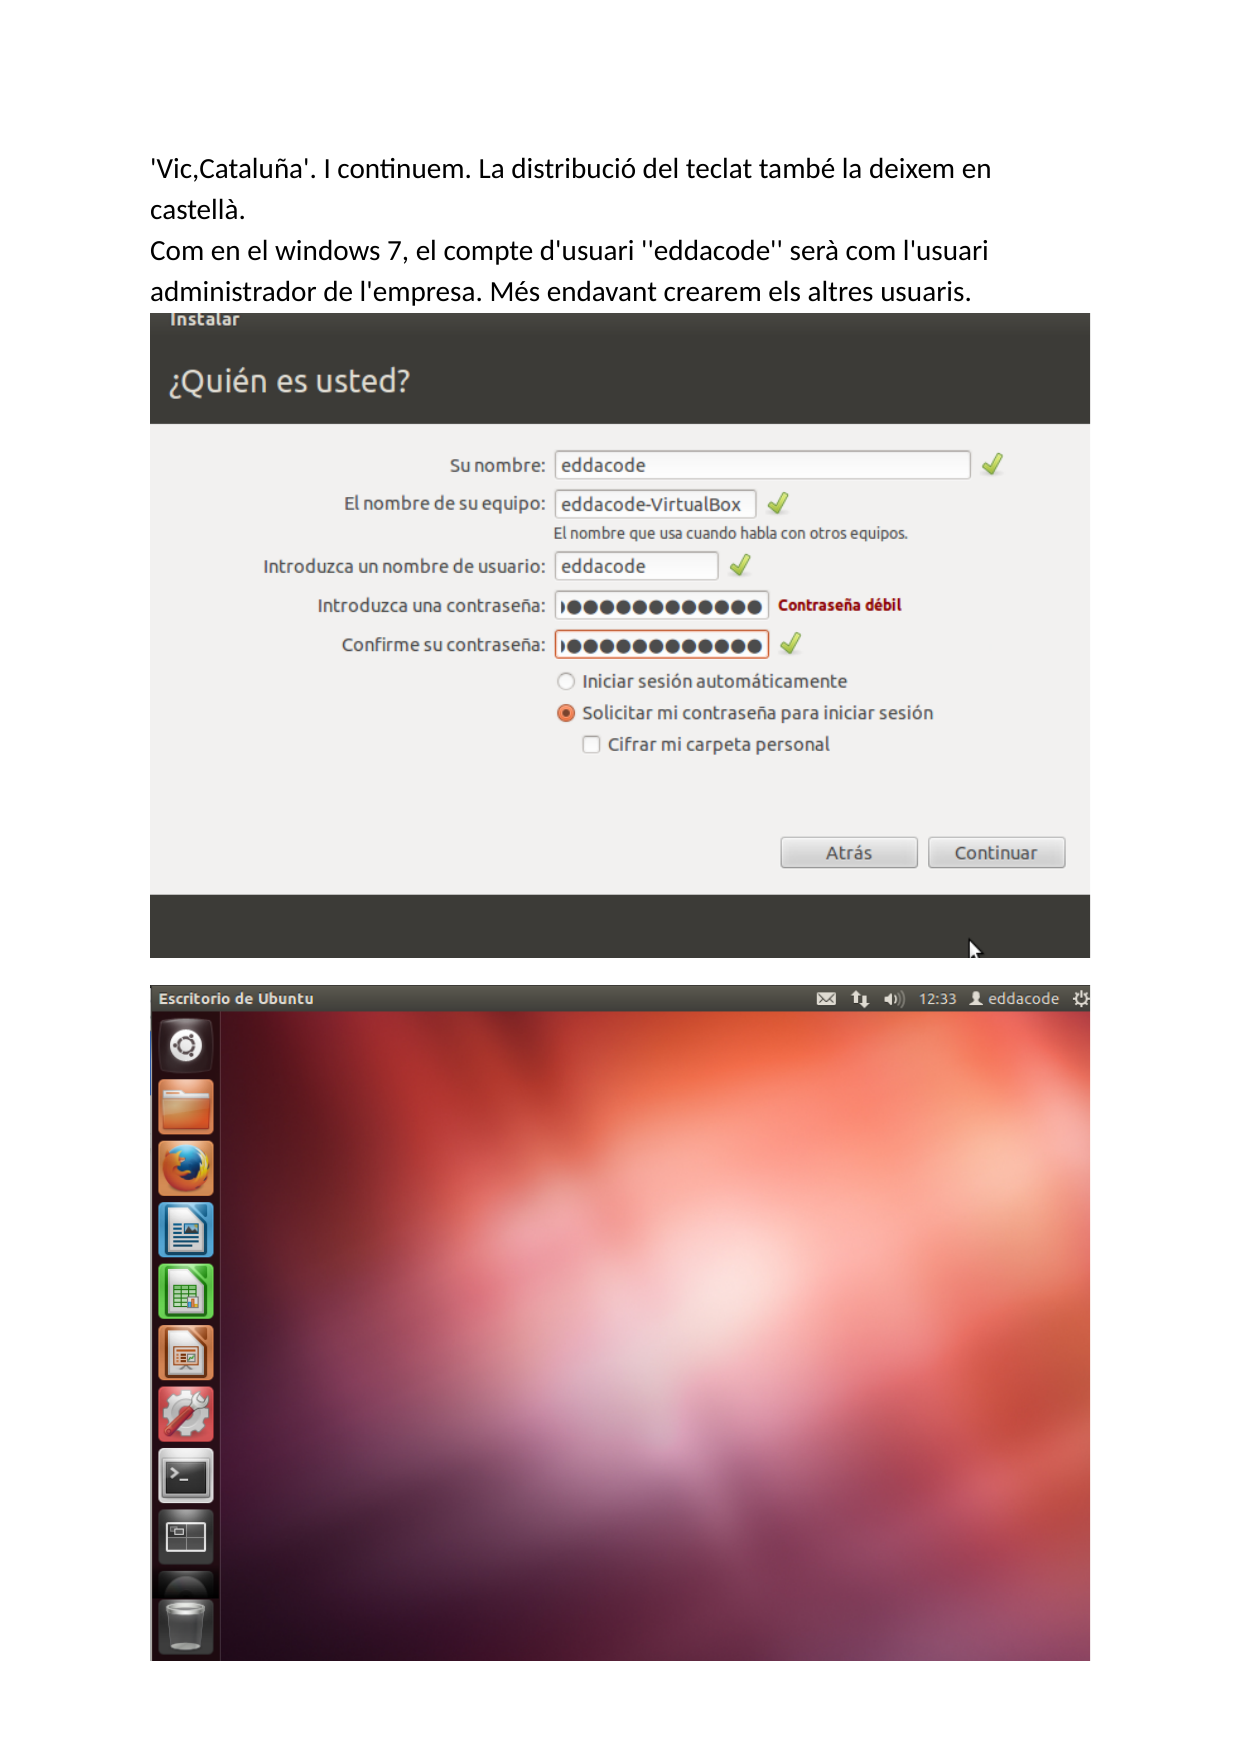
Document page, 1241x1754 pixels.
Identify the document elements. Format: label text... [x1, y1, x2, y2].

picture [150, 985, 1091, 1661]
picture [150, 313, 1091, 958]
text 'Vic,Cataluña'. I continuem. La distribució del teclat també la deixem en castellà. [150, 150, 1090, 227]
text Com en el windows 7, el compte d'usuari ''eddacode'' serà com l'usuari administrador de l'empresa. Més endavant crearem els altres usuaris. [150, 232, 1090, 308]
